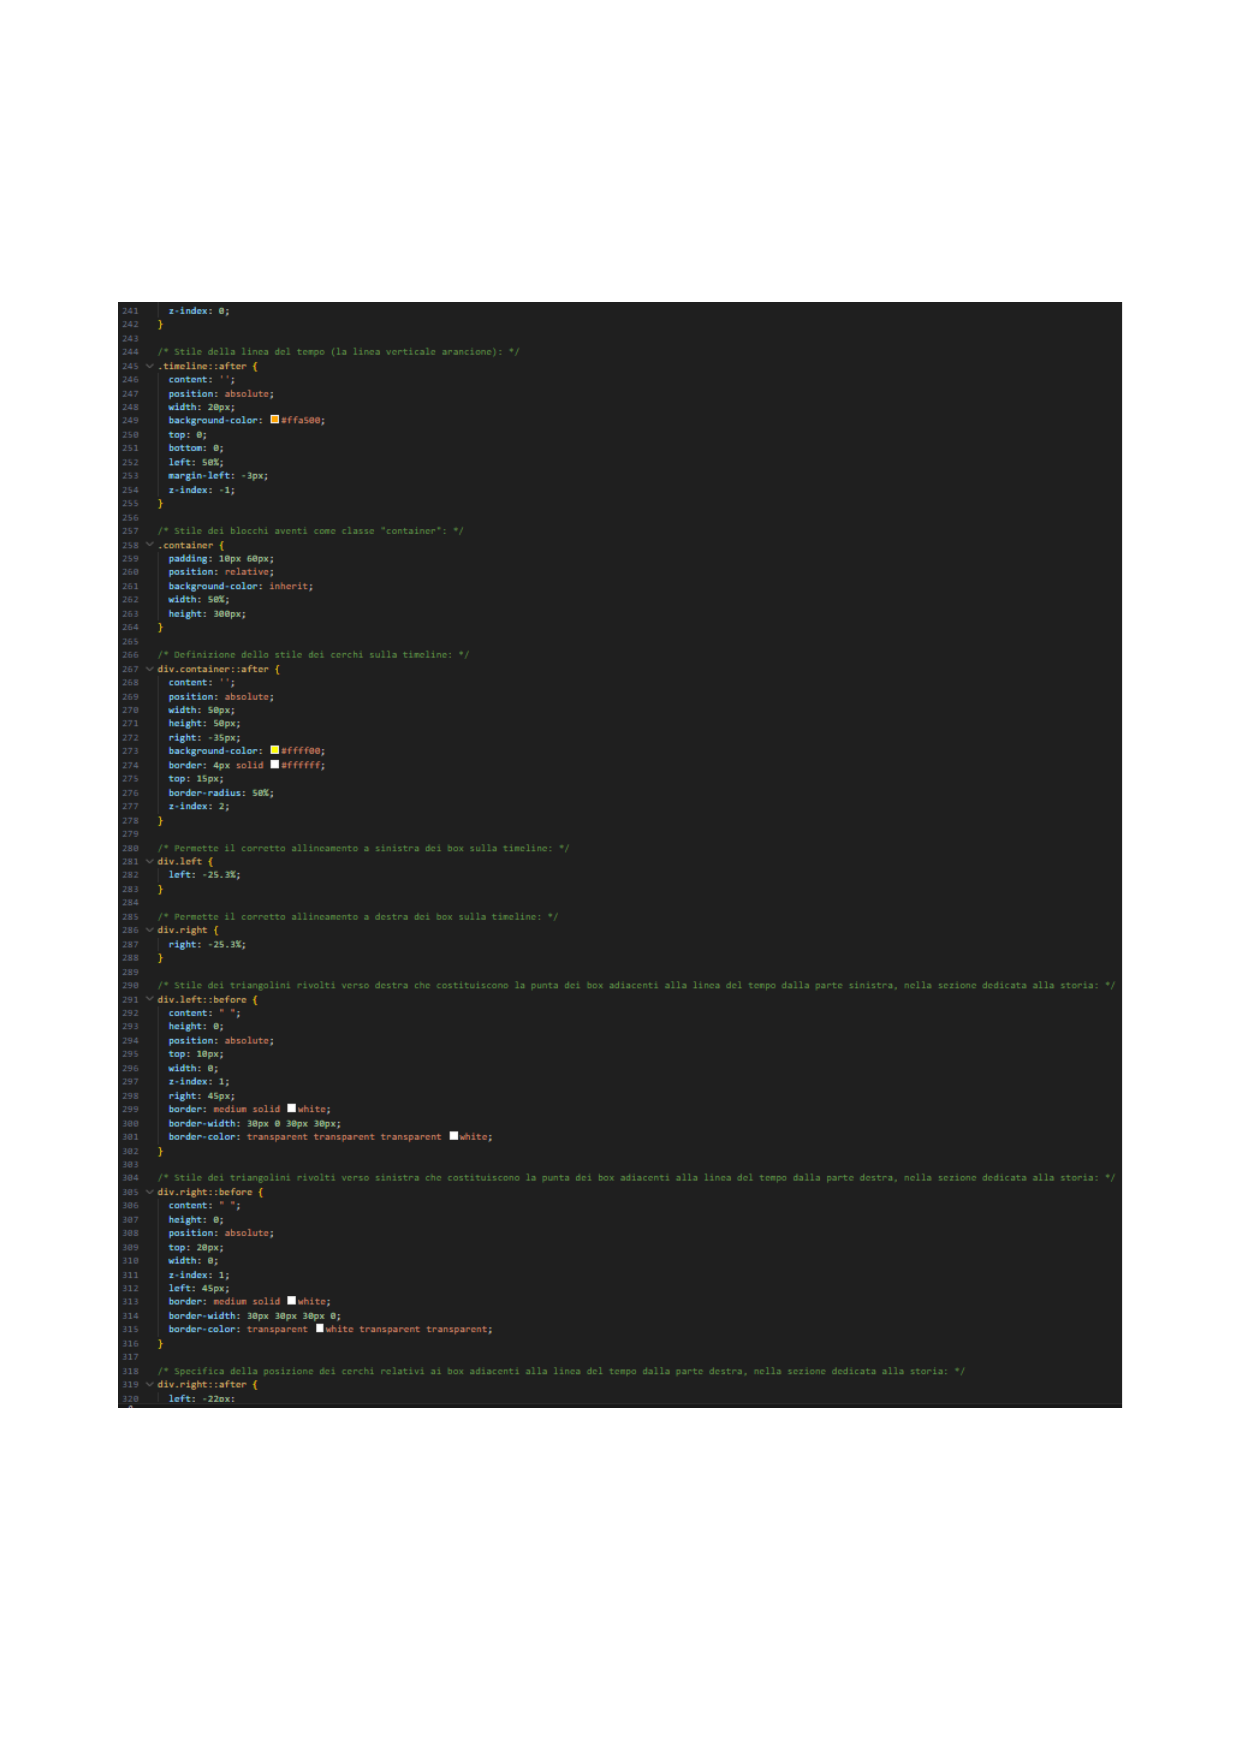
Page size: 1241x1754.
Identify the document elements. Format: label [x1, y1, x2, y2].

picture [118, 302, 1123, 1408]
